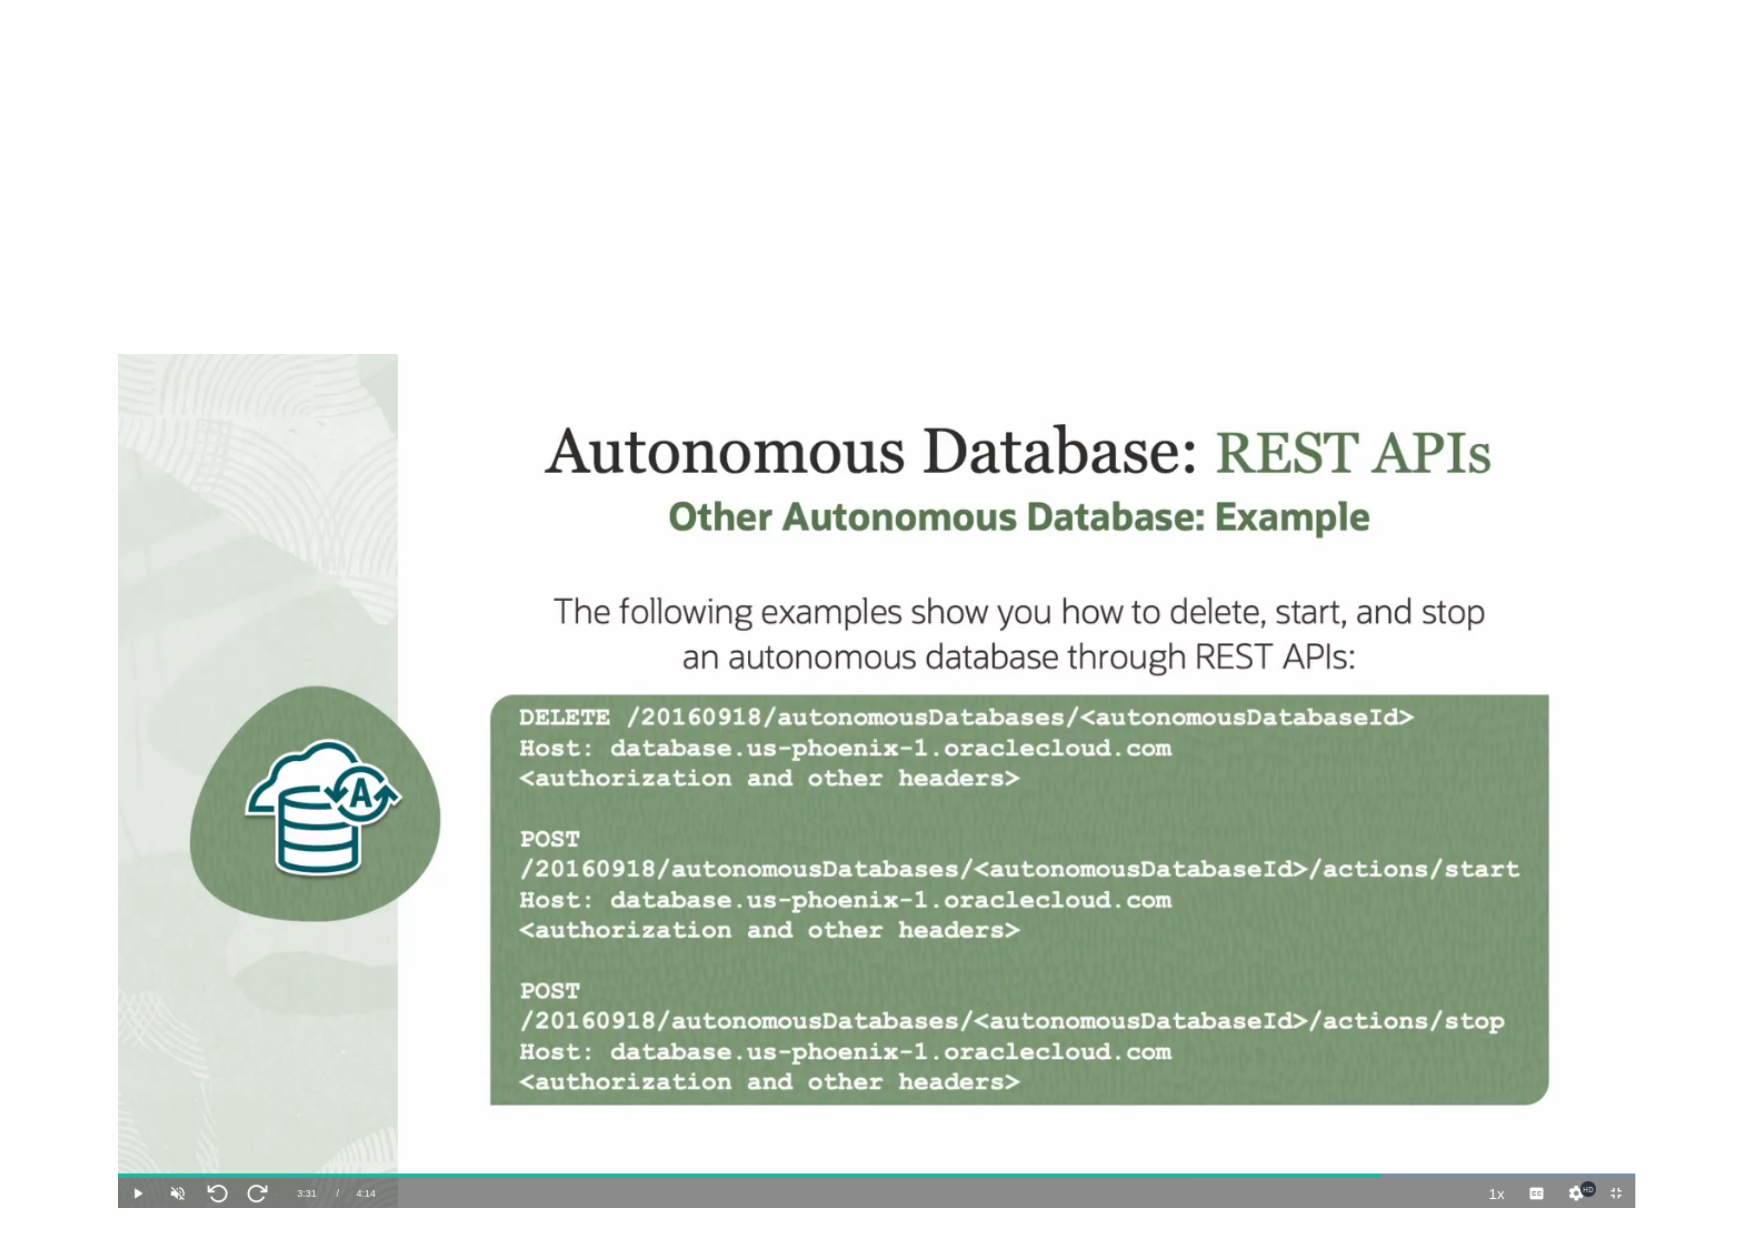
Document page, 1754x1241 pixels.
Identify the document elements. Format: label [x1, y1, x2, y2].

picture [118, 354, 1636, 1208]
